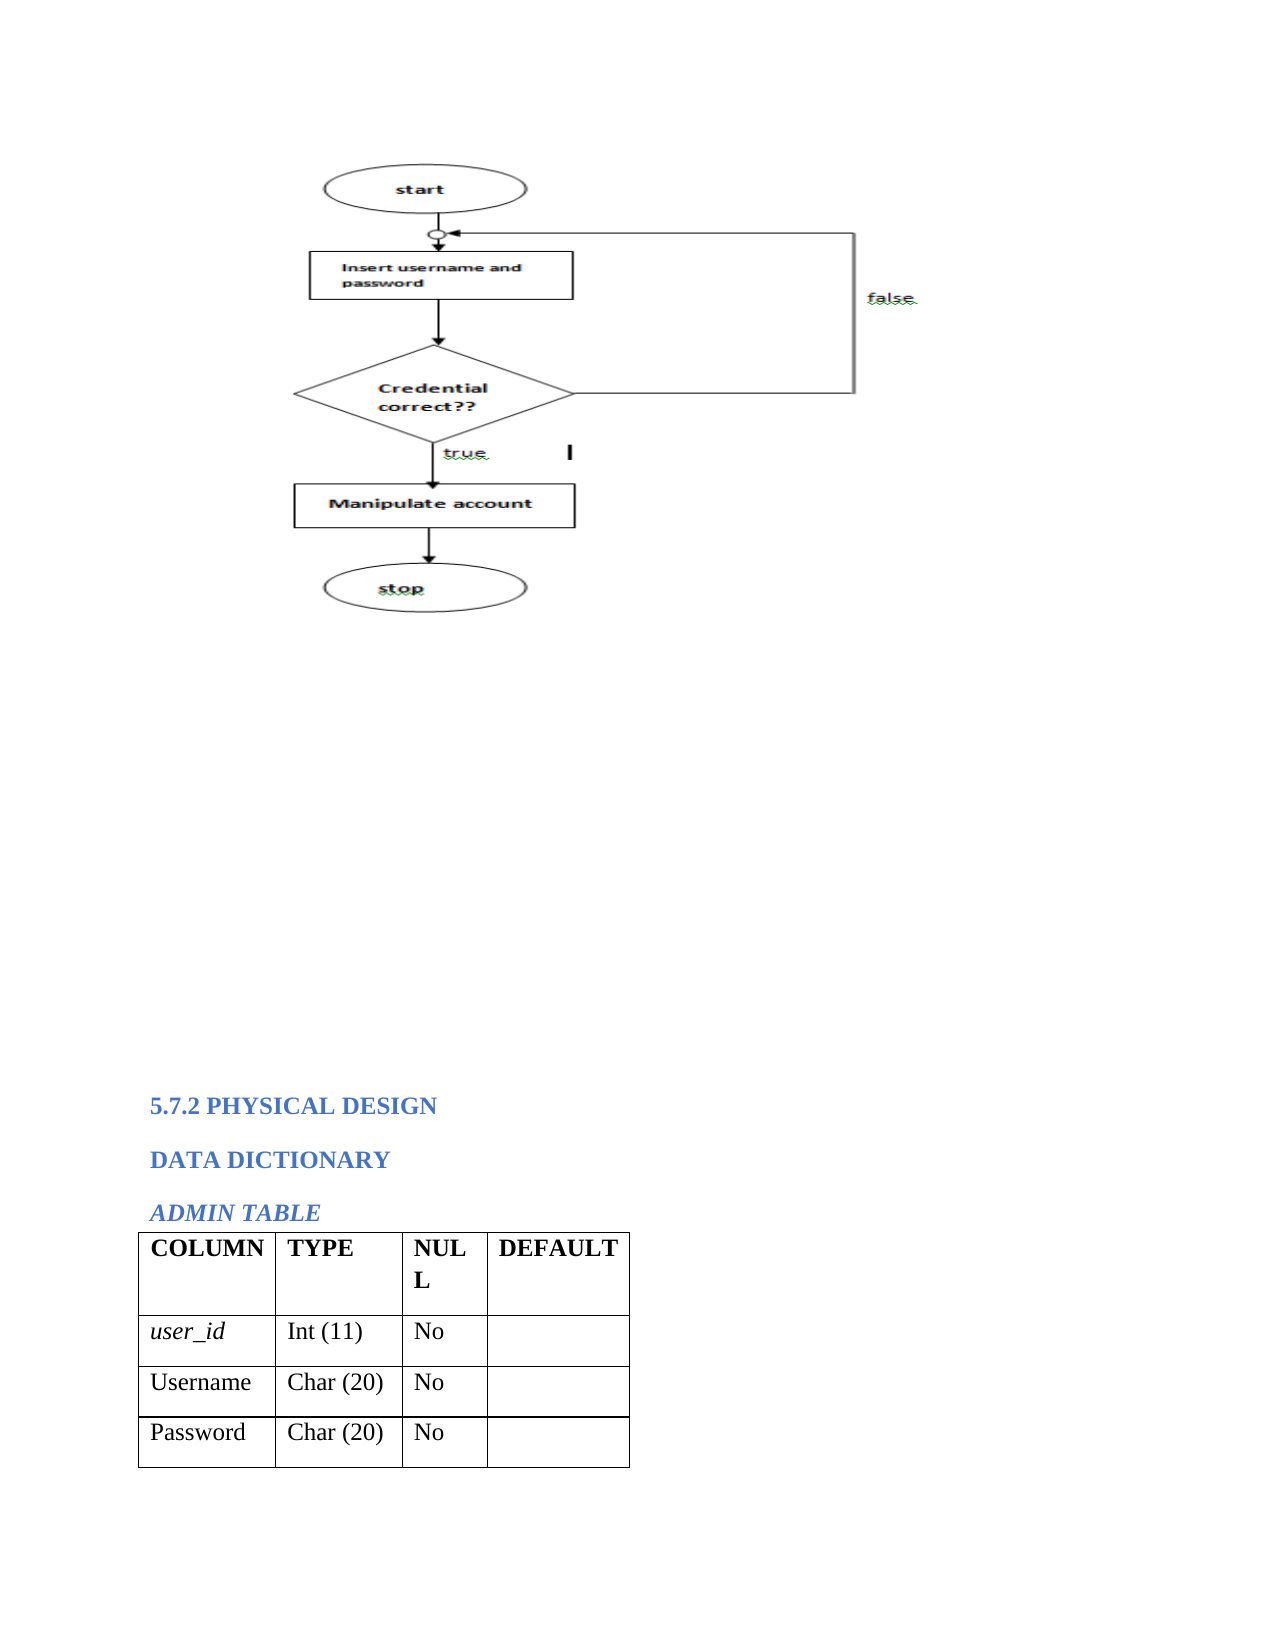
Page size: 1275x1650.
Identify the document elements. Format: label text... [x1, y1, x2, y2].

table_cell user_id [139, 1316, 275, 1366]
table_cell No [403, 1316, 487, 1366]
table_cell No [403, 1367, 487, 1416]
subtitle 5.7.2 PHYSICAL DESIGN [150, 1091, 1125, 1119]
table_header COLUMN [139, 1233, 275, 1315]
table_cell No [403, 1418, 487, 1467]
table_cell Char (20) [276, 1418, 402, 1467]
table_header DEFAULT [488, 1233, 629, 1315]
table_cell [488, 1367, 629, 1416]
subtitle ADMIN TABLE [150, 1198, 1125, 1227]
table_cell [488, 1316, 629, 1366]
table_cell [488, 1418, 629, 1467]
table_cell Int (11) [276, 1316, 402, 1366]
table_cell Password [139, 1418, 275, 1467]
table_cell Char (20) [276, 1367, 402, 1416]
picture [225, 150, 934, 620]
subtitle DATA DICTIONARY [150, 1145, 1125, 1173]
table_cell Username [139, 1367, 275, 1416]
table_header TYPE [276, 1233, 402, 1315]
table_header NULL [403, 1233, 487, 1315]
